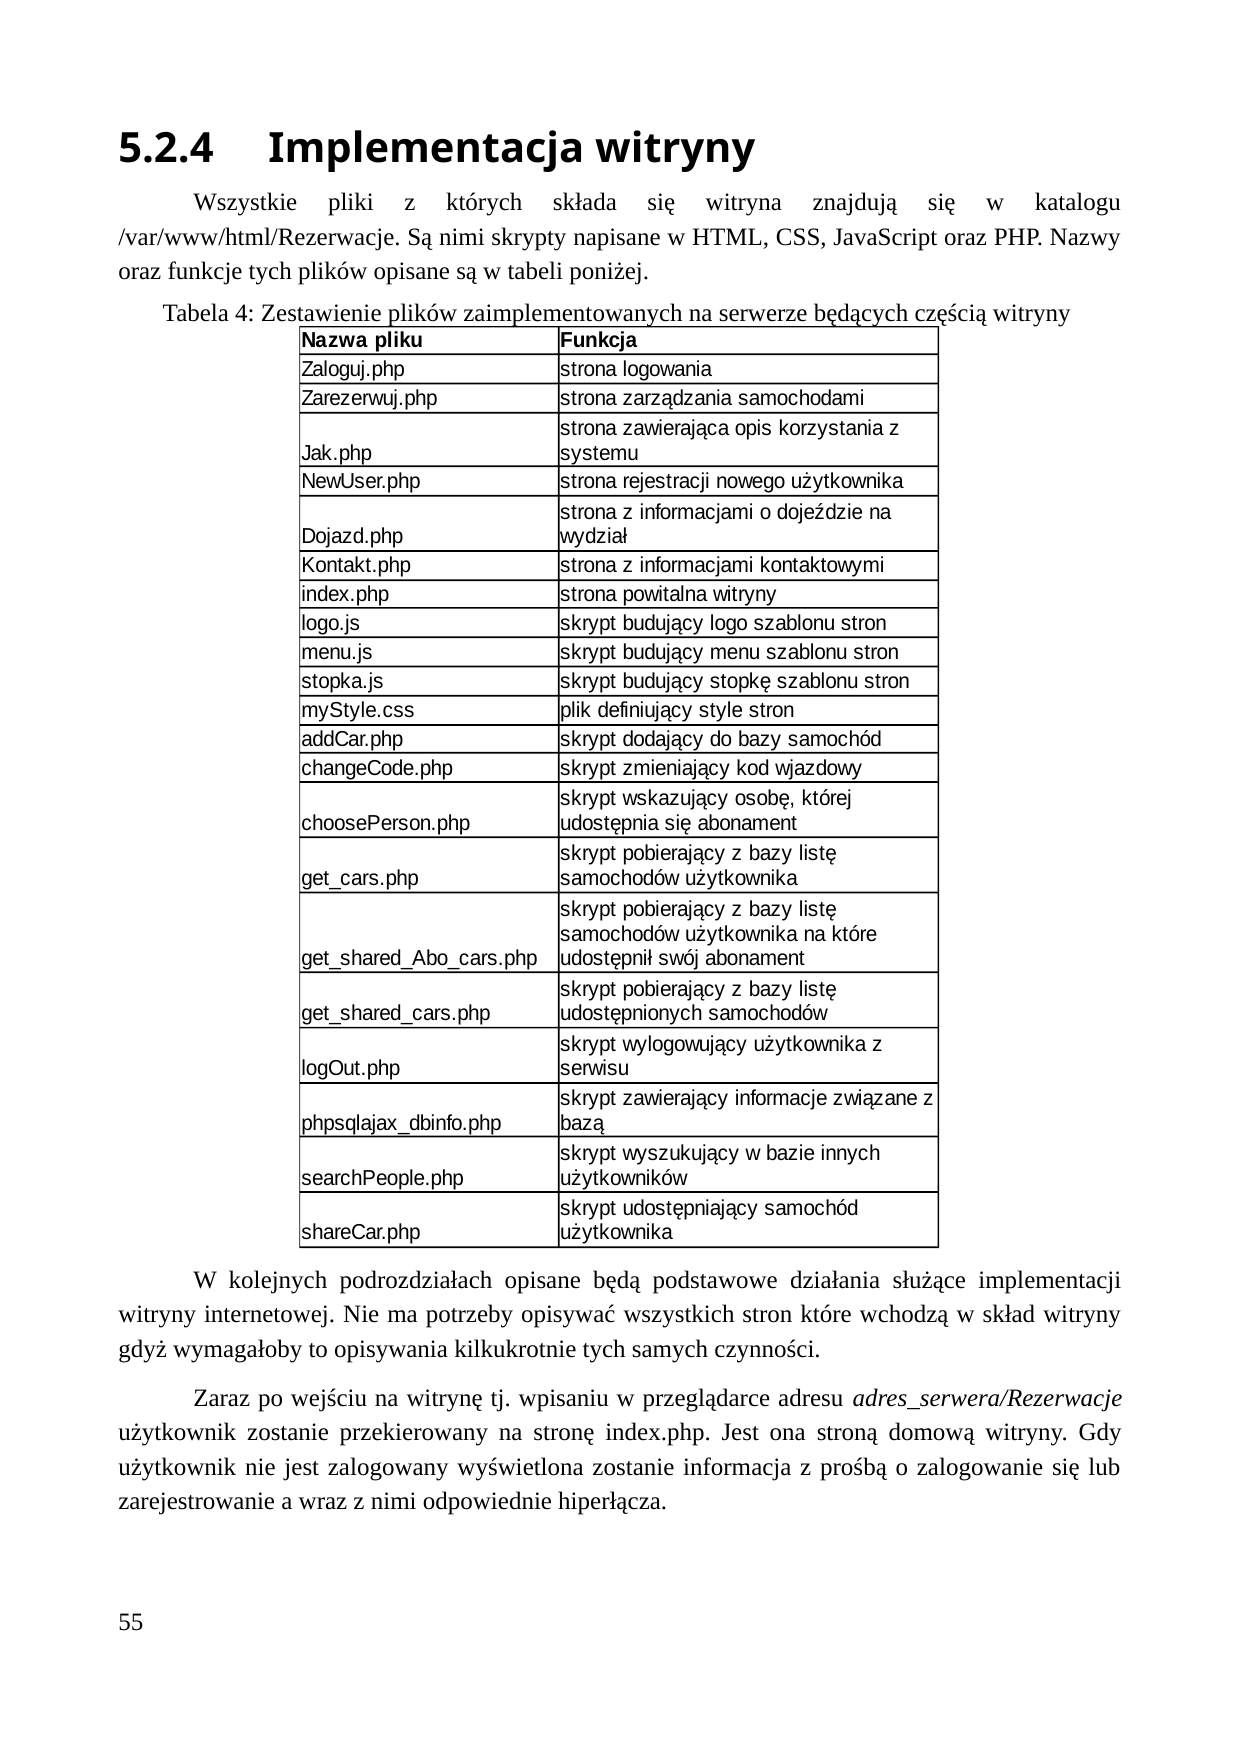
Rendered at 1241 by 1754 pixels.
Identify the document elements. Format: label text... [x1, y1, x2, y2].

text Wszystkie pliki z których składa się witryna znajdują się w katalogu /var/www/html/Rezerwacje. Są nimi skrypty napisane w HTML, CSS, JavaScript oraz PHP. Nazwy oraz funkcje tych plików opisane są w tabeli poniżej. [301, 1029, 557, 1082]
text Wszystkie pliki z których składa się witryna znajdują się w katalogu /var/www/html/Rezerwacje. Są nimi skrypty napisane w HTML, CSS, JavaScript oraz PHP. Nazwy oraz funkcje tych plików opisane są w tabeli poniżej. [560, 639, 937, 665]
text Wszystkie pliki z których składa się witryna znajdują się w katalogu /var/www/html/Rezerwacje. Są nimi skrypty napisane w HTML, CSS, JavaScript oraz PHP. Nazwy oraz funkcje tych plików opisane są w tabeli poniżej. [560, 839, 937, 891]
text Wszystkie pliki z których składa się witryna znajdują się w katalogu /var/www/html/Rezerwacje. Są nimi skrypty napisane w HTML, CSS, JavaScript oraz PHP. Nazwy oraz funkcje tych plików opisane są w tabeli poniżej. [301, 385, 557, 411]
text Wszystkie pliki z których składa się witryna znajdują się w katalogu /var/www/html/Rezerwacje. Są nimi skrypty napisane w HTML, CSS, JavaScript oraz PHP. Nazwy oraz funkcje tych plików opisane są w tabeli poniżej. [560, 754, 937, 781]
text Wszystkie pliki z których składa się witryna znajdują się w katalogu /var/www/html/Rezerwacje. Są nimi skrypty napisane w HTML, CSS, JavaScript oraz PHP. Nazwy oraz funkcje tych plików opisane są w tabeli poniżej. [301, 697, 557, 724]
text Wszystkie pliki z których składa się witryna znajdują się w katalogu /var/www/html/Rezerwacje. Są nimi skrypty napisane w HTML, CSS, JavaScript oraz PHP. Nazwy oraz funkcje tych plików opisane są w tabeli poniżej. [301, 552, 557, 579]
text Wszystkie pliki z których składa się witryna znajdują się w katalogu /var/www/html/Rezerwacje. Są nimi skrypty napisane w HTML, CSS, JavaScript oraz PHP. Nazwy oraz funkcje tych plików opisane są w tabeli poniżej. [560, 894, 937, 971]
text Wszystkie pliki z których składa się witryna znajdują się w katalogu /var/www/html/Rezerwacje. Są nimi skrypty napisane w HTML, CSS, JavaScript oraz PHP. Nazwy oraz funkcje tych plików opisane są w tabeli poniżej. [560, 1193, 937, 1246]
text Wszystkie pliki z których składa się witryna znajdują się w katalogu /var/www/html/Rezerwacje. Są nimi skrypty napisane w HTML, CSS, JavaScript oraz PHP. Nazwy oraz funkcje tych plików opisane są w tabeli poniżej. [301, 1084, 557, 1135]
text Wszystkie pliki z których składa się witryna znajdują się w katalogu /var/www/html/Rezerwacje. Są nimi skrypty napisane w HTML, CSS, JavaScript oraz PHP. Nazwy oraz funkcje tych plików opisane są w tabeli poniżej. [162, 326, 1078, 1259]
text Wszystkie pliki z których składa się witryna znajdują się w katalogu /var/www/html/Rezerwacje. Są nimi skrypty napisane w HTML, CSS, JavaScript oraz PHP. Nazwy oraz funkcje tych plików opisane są w tabeli poniżej. [560, 974, 937, 1026]
text Wszystkie pliki z których składa się witryna znajdują się w katalogu /var/www/html/Rezerwacje. Są nimi skrypty napisane w HTML, CSS, JavaScript oraz PHP. Nazwy oraz funkcje tych plików opisane są w tabeli poniżej. [301, 639, 557, 665]
text Wszystkie pliki z których składa się witryna znajdują się w katalogu /var/www/html/Rezerwacje. Są nimi skrypty napisane w HTML, CSS, JavaScript oraz PHP. Nazwy oraz funkcje tych plików opisane są w tabeli poniżej. [301, 328, 557, 353]
text Tabela 4: Zestawienie plików zaimplementowanych na serwerze będących częścią witryny [162, 298, 1078, 326]
text Wszystkie pliki z których składa się witryna znajdują się w katalogu /var/www/html/Rezerwacje. Są nimi skrypty napisane w HTML, CSS, JavaScript oraz PHP. Nazwy oraz funkcje tych plików opisane są w tabeli poniżej. [560, 552, 937, 579]
text Wszystkie pliki z których składa się witryna znajdują się w katalogu /var/www/html/Rezerwacje. Są nimi skrypty napisane w HTML, CSS, JavaScript oraz PHP. Nazwy oraz funkcje tych plików opisane są w tabeli poniżej. [301, 582, 557, 607]
text Zaraz po wejściu na witrynę tj. wpisaniu w przeglądarce adresu adres_serwera/Rezerwacje użytkownik zostanie przekierowany na stronę index.php. Jest ona stroną domową witryny. Gdy użytkownik nie jest zalogowany wyświetlona zostanie informacja z prośbą o zalogowanie się lub zarejestrowanie a wraz z nimi odpowiednie hiperłącza. [118, 1383, 1122, 1515]
text Wszystkie pliki z których składa się witryna znajdują się w katalogu /var/www/html/Rezerwacje. Są nimi skrypty napisane w HTML, CSS, JavaScript oraz PHP. Nazwy oraz funkcje tych plików opisane są w tabeli poniżej. [560, 497, 937, 550]
text Wszystkie pliki z których składa się witryna znajdują się w katalogu /var/www/html/Rezerwacje. Są nimi skrypty napisane w HTML, CSS, JavaScript oraz PHP. Nazwy oraz funkcje tych plików opisane są w tabeli poniżej. [301, 356, 557, 382]
text Wszystkie pliki z których składa się witryna znajdują się w katalogu /var/www/html/Rezerwacje. Są nimi skrypty napisane w HTML, CSS, JavaScript oraz PHP. Nazwy oraz funkcje tych plików opisane są w tabeli poniżej. [560, 609, 937, 636]
text Wszystkie pliki z których składa się witryna znajdują się w katalogu /var/www/html/Rezerwacje. Są nimi skrypty napisane w HTML, CSS, JavaScript oraz PHP. Nazwy oraz funkcje tych plików opisane są w tabeli poniżej. [560, 356, 937, 382]
text Wszystkie pliki z których składa się witryna znajdują się w katalogu /var/www/html/Rezerwacje. Są nimi skrypty napisane w HTML, CSS, JavaScript oraz PHP. Nazwy oraz funkcje tych plików opisane są w tabeli poniżej. [301, 1138, 557, 1191]
text W kolejnych podrozdziałach opisane będą podstawowe działania służące implementacji witryny internetowej. Nie ma potrzeby opisywać wszystkich stron które wchodzą w skład witryny gdyż wymagałoby to opisywania kilkukrotnie tych samych czynności. [118, 305, 1122, 1363]
text Wszystkie pliki z których składa się witryna znajdują się w katalogu /var/www/html/Rezerwacje. Są nimi skrypty napisane w HTML, CSS, JavaScript oraz PHP. Nazwy oraz funkcje tych plików opisane są w tabeli poniżej. [301, 894, 557, 971]
text Wszystkie pliki z których składa się witryna znajdują się w katalogu /var/www/html/Rezerwacje. Są nimi skrypty napisane w HTML, CSS, JavaScript oraz PHP. Nazwy oraz funkcje tych plików opisane są w tabeli poniżej. [301, 783, 557, 836]
text Wszystkie pliki z których składa się witryna znajdują się w katalogu /var/www/html/Rezerwacje. Są nimi skrypty napisane w HTML, CSS, JavaScript oraz PHP. Nazwy oraz funkcje tych plików opisane są w tabeli poniżej. [301, 414, 557, 465]
text Wszystkie pliki z których składa się witryna znajdują się w katalogu /var/www/html/Rezerwacje. Są nimi skrypty napisane w HTML, CSS, JavaScript oraz PHP. Nazwy oraz funkcje tych plików opisane są w tabeli poniżej. [301, 609, 557, 636]
text Wszystkie pliki z których składa się witryna znajdują się w katalogu /var/www/html/Rezerwacje. Są nimi skrypty napisane w HTML, CSS, JavaScript oraz PHP. Nazwy oraz funkcje tych plików opisane są w tabeli poniżej. [301, 754, 557, 781]
text Wszystkie pliki z których składa się witryna znajdują się w katalogu /var/www/html/Rezerwacje. Są nimi skrypty napisane w HTML, CSS, JavaScript oraz PHP. Nazwy oraz funkcje tych plików opisane są w tabeli poniżej. [560, 783, 937, 836]
text Wszystkie pliki z których składa się witryna znajdują się w katalogu /var/www/html/Rezerwacje. Są nimi skrypty napisane w HTML, CSS, JavaScript oraz PHP. Nazwy oraz funkcje tych plików opisane są w tabeli poniżej. [301, 1193, 557, 1246]
text Wszystkie pliki z których składa się witryna znajdują się w katalogu /var/www/html/Rezerwacje. Są nimi skrypty napisane w HTML, CSS, JavaScript oraz PHP. Nazwy oraz funkcje tych plików opisane są w tabeli poniżej. [560, 1084, 937, 1135]
text Wszystkie pliki z których składa się witryna znajdują się w katalogu /var/www/html/Rezerwacje. Są nimi skrypty napisane w HTML, CSS, JavaScript oraz PHP. Nazwy oraz funkcje tych plików opisane są w tabeli poniżej. [301, 839, 557, 891]
text Wszystkie pliki z których składa się witryna znajdują się w katalogu /var/www/html/Rezerwacje. Są nimi skrypty napisane w HTML, CSS, JavaScript oraz PHP. Nazwy oraz funkcje tych plików opisane są w tabeli poniżej. [560, 328, 937, 353]
text Wszystkie pliki z których składa się witryna znajdują się w katalogu /var/www/html/Rezerwacje. Są nimi skrypty napisane w HTML, CSS, JavaScript oraz PHP. Nazwy oraz funkcje tych plików opisane są w tabeli poniżej. [560, 726, 937, 751]
text Wszystkie pliki z których składa się witryna znajdują się w katalogu /var/www/html/Rezerwacje. Są nimi skrypty napisane w HTML, CSS, JavaScript oraz PHP. Nazwy oraz funkcje tych plików opisane są w tabeli poniżej. [560, 385, 937, 411]
text Wszystkie pliki z których składa się witryna znajdują się w katalogu /var/www/html/Rezerwacje. Są nimi skrypty napisane w HTML, CSS, JavaScript oraz PHP. Nazwy oraz funkcje tych plików opisane są w tabeli poniżej. [560, 414, 937, 465]
text Wszystkie pliki z których składa się witryna znajdują się w katalogu /var/www/html/Rezerwacje. Są nimi skrypty napisane w HTML, CSS, JavaScript oraz PHP. Nazwy oraz funkcje tych plików opisane są w tabeli poniżej. [301, 468, 557, 494]
subtitle Implementacja witryny [118, 118, 1122, 175]
text Wszystkie pliki z których składa się witryna znajdują się w katalogu /var/www/html/Rezerwacje. Są nimi skrypty napisane w HTML, CSS, JavaScript oraz PHP. Nazwy oraz funkcje tych plików opisane są w tabeli poniżej. [560, 668, 937, 694]
text Wszystkie pliki z których składa się witryna znajdują się w katalogu /var/www/html/Rezerwacje. Są nimi skrypty napisane w HTML, CSS, JavaScript oraz PHP. Nazwy oraz funkcje tych plików opisane są w tabeli poniżej. [560, 697, 937, 724]
text Wszystkie pliki z których składa się witryna znajdują się w katalogu /var/www/html/Rezerwacje. Są nimi skrypty napisane w HTML, CSS, JavaScript oraz PHP. Nazwy oraz funkcje tych plików opisane są w tabeli poniżej. [301, 668, 557, 694]
text Wszystkie pliki z których składa się witryna znajdują się w katalogu /var/www/html/Rezerwacje. Są nimi skrypty napisane w HTML, CSS, JavaScript oraz PHP. Nazwy oraz funkcje tych plików opisane są w tabeli poniżej. [560, 1029, 937, 1082]
text Wszystkie pliki z których składa się witryna znajdują się w katalogu /var/www/html/Rezerwacje. Są nimi skrypty napisane w HTML, CSS, JavaScript oraz PHP. Nazwy oraz funkcje tych plików opisane są w tabeli poniżej. [560, 468, 937, 494]
text Wszystkie pliki z których składa się witryna znajdują się w katalogu /var/www/html/Rezerwacje. Są nimi skrypty napisane w HTML, CSS, JavaScript oraz PHP. Nazwy oraz funkcje tych plików opisane są w tabeli poniżej. [118, 187, 1122, 298]
text Wszystkie pliki z których składa się witryna znajdują się w katalogu /var/www/html/Rezerwacje. Są nimi skrypty napisane w HTML, CSS, JavaScript oraz PHP. Nazwy oraz funkcje tych plików opisane są w tabeli poniżej. [301, 974, 557, 1026]
text Wszystkie pliki z których składa się witryna znajdują się w katalogu /var/www/html/Rezerwacje. Są nimi skrypty napisane w HTML, CSS, JavaScript oraz PHP. Nazwy oraz funkcje tych plików opisane są w tabeli poniżej. [301, 497, 557, 550]
text Wszystkie pliki z których składa się witryna znajdują się w katalogu /var/www/html/Rezerwacje. Są nimi skrypty napisane w HTML, CSS, JavaScript oraz PHP. Nazwy oraz funkcje tych plików opisane są w tabeli poniżej. [560, 582, 937, 607]
text Wszystkie pliki z których składa się witryna znajdują się w katalogu /var/www/html/Rezerwacje. Są nimi skrypty napisane w HTML, CSS, JavaScript oraz PHP. Nazwy oraz funkcje tych plików opisane są w tabeli poniżej. [560, 1138, 937, 1191]
text Wszystkie pliki z których składa się witryna znajdują się w katalogu /var/www/html/Rezerwacje. Są nimi skrypty napisane w HTML, CSS, JavaScript oraz PHP. Nazwy oraz funkcje tych plików opisane są w tabeli poniżej. [301, 726, 557, 751]
